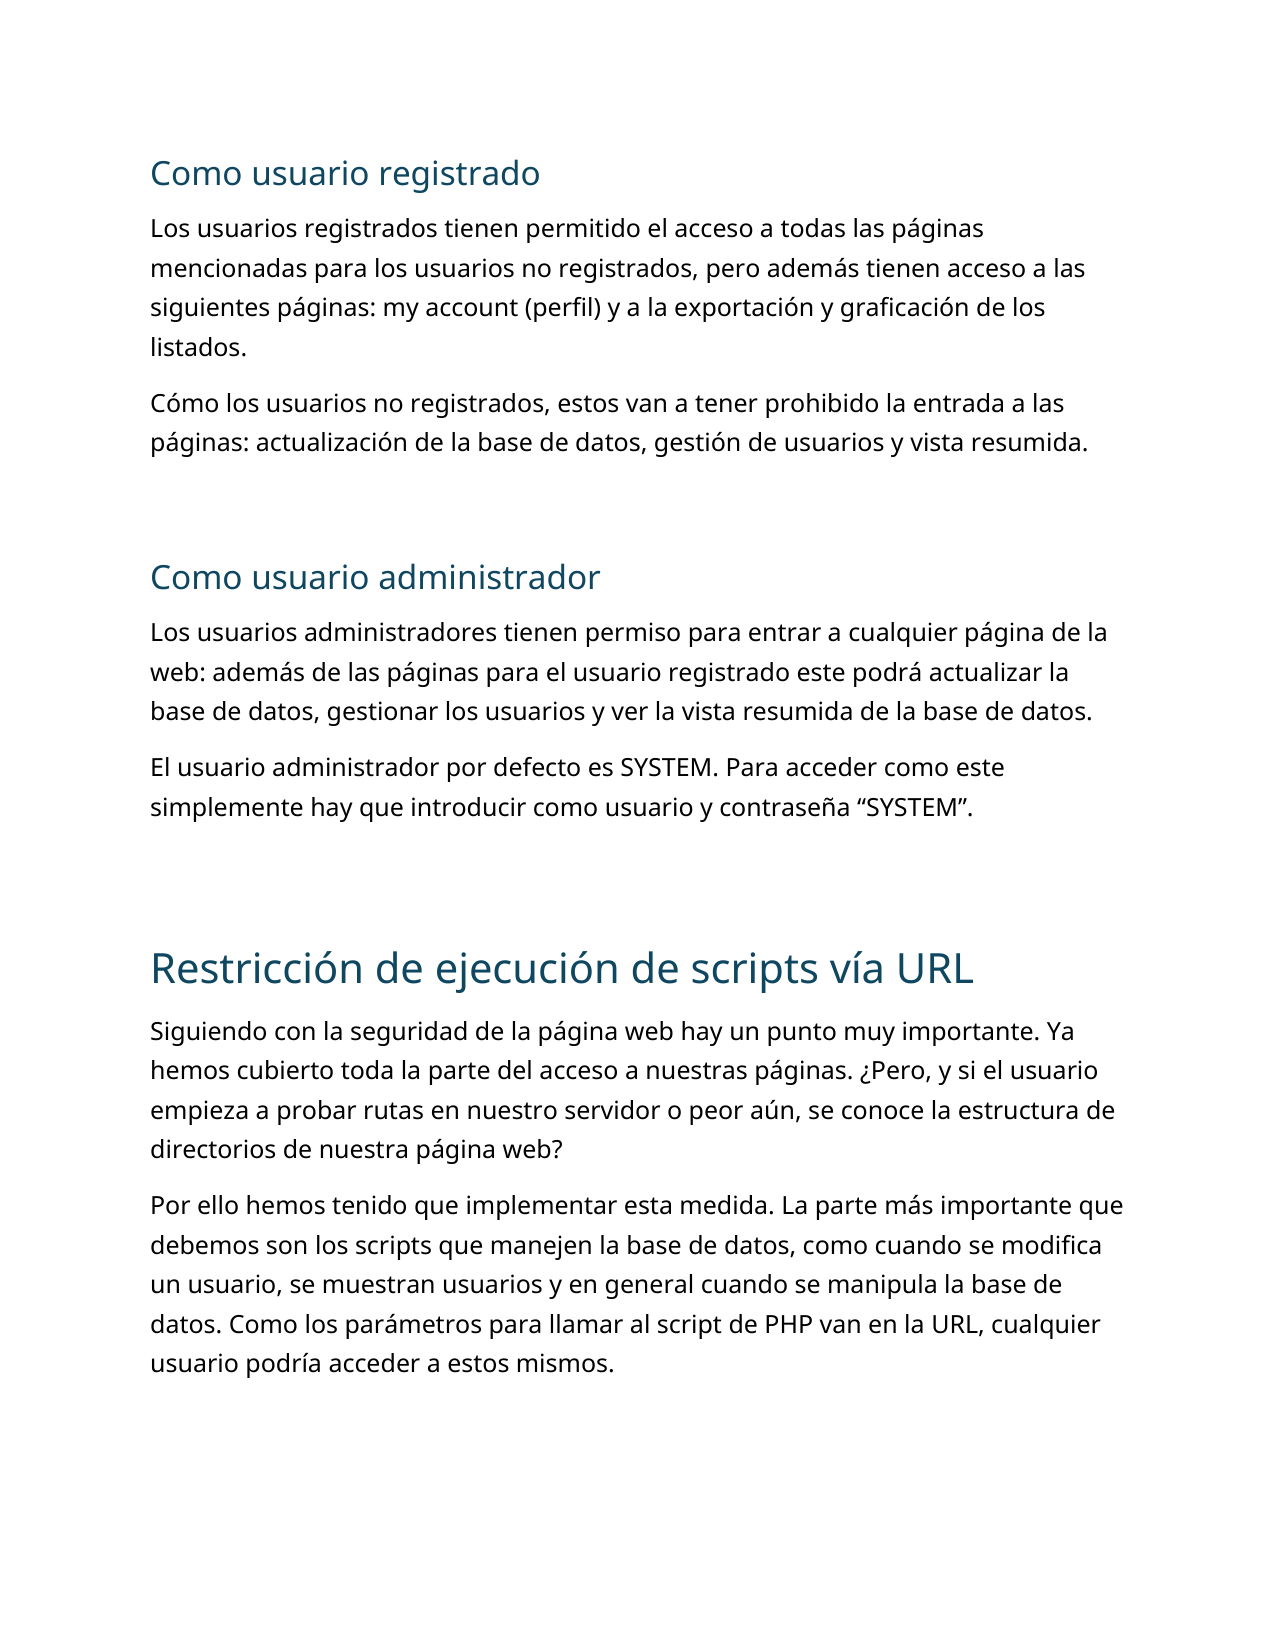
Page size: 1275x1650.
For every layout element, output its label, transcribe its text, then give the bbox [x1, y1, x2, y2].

text El usuario administrador por defecto es SYSTEM. Para acceder como este simplemente hay que introducir como usuario y contraseña “SYSTEM”. [150, 750, 1125, 823]
subtitle Como usuario registrado [150, 150, 1125, 195]
text Por ello hemos tenido que implementar esta medida. La parte más importante que debemos son los scripts que manejen la base de datos, como cuando se modifica un usuario, se muestran usuarios y en general cuando se manipula la base de datos. Como los parámetros para llamar al script de PHP van en la URL, cualquier usuario podría acceder a estos mismos. [150, 1188, 1125, 1380]
text Los usuarios registrados tienen permitido el acceso a todas las páginas mencionadas para los usuarios no registrados, pero además tienen acceso a las siguientes páginas: my account (perfil) y a la exportación y graficación de los listados. [150, 211, 1125, 363]
subtitle Restricción de ejecución de scripts vía URL [150, 939, 1125, 996]
subtitle Como usuario administrador [150, 554, 1125, 599]
text Los usuarios administradores tienen permiso para entrar a cualquier página de la web: además de las páginas para el usuario registrado este podrá actualizar la base de datos, gestionar los usuarios y ver la vista resumida de la base de datos. [150, 615, 1125, 728]
text Cómo los usuarios no registrados, estos van a tener prohibido la entrada a las páginas: actualización de la base de datos, gestión de usuarios y vista resumida. [150, 386, 1125, 459]
text Siguiendo con la seguridad de la página web hay un punto muy importante. Ya hemos cubierto toda la parte del acceso a nuestras páginas. ¿Pero, y si el usuario empieza a probar rutas en nuestro servidor o peor aún, se conoce la estructura de directorios de nuestra página web? [150, 1013, 1125, 1166]
